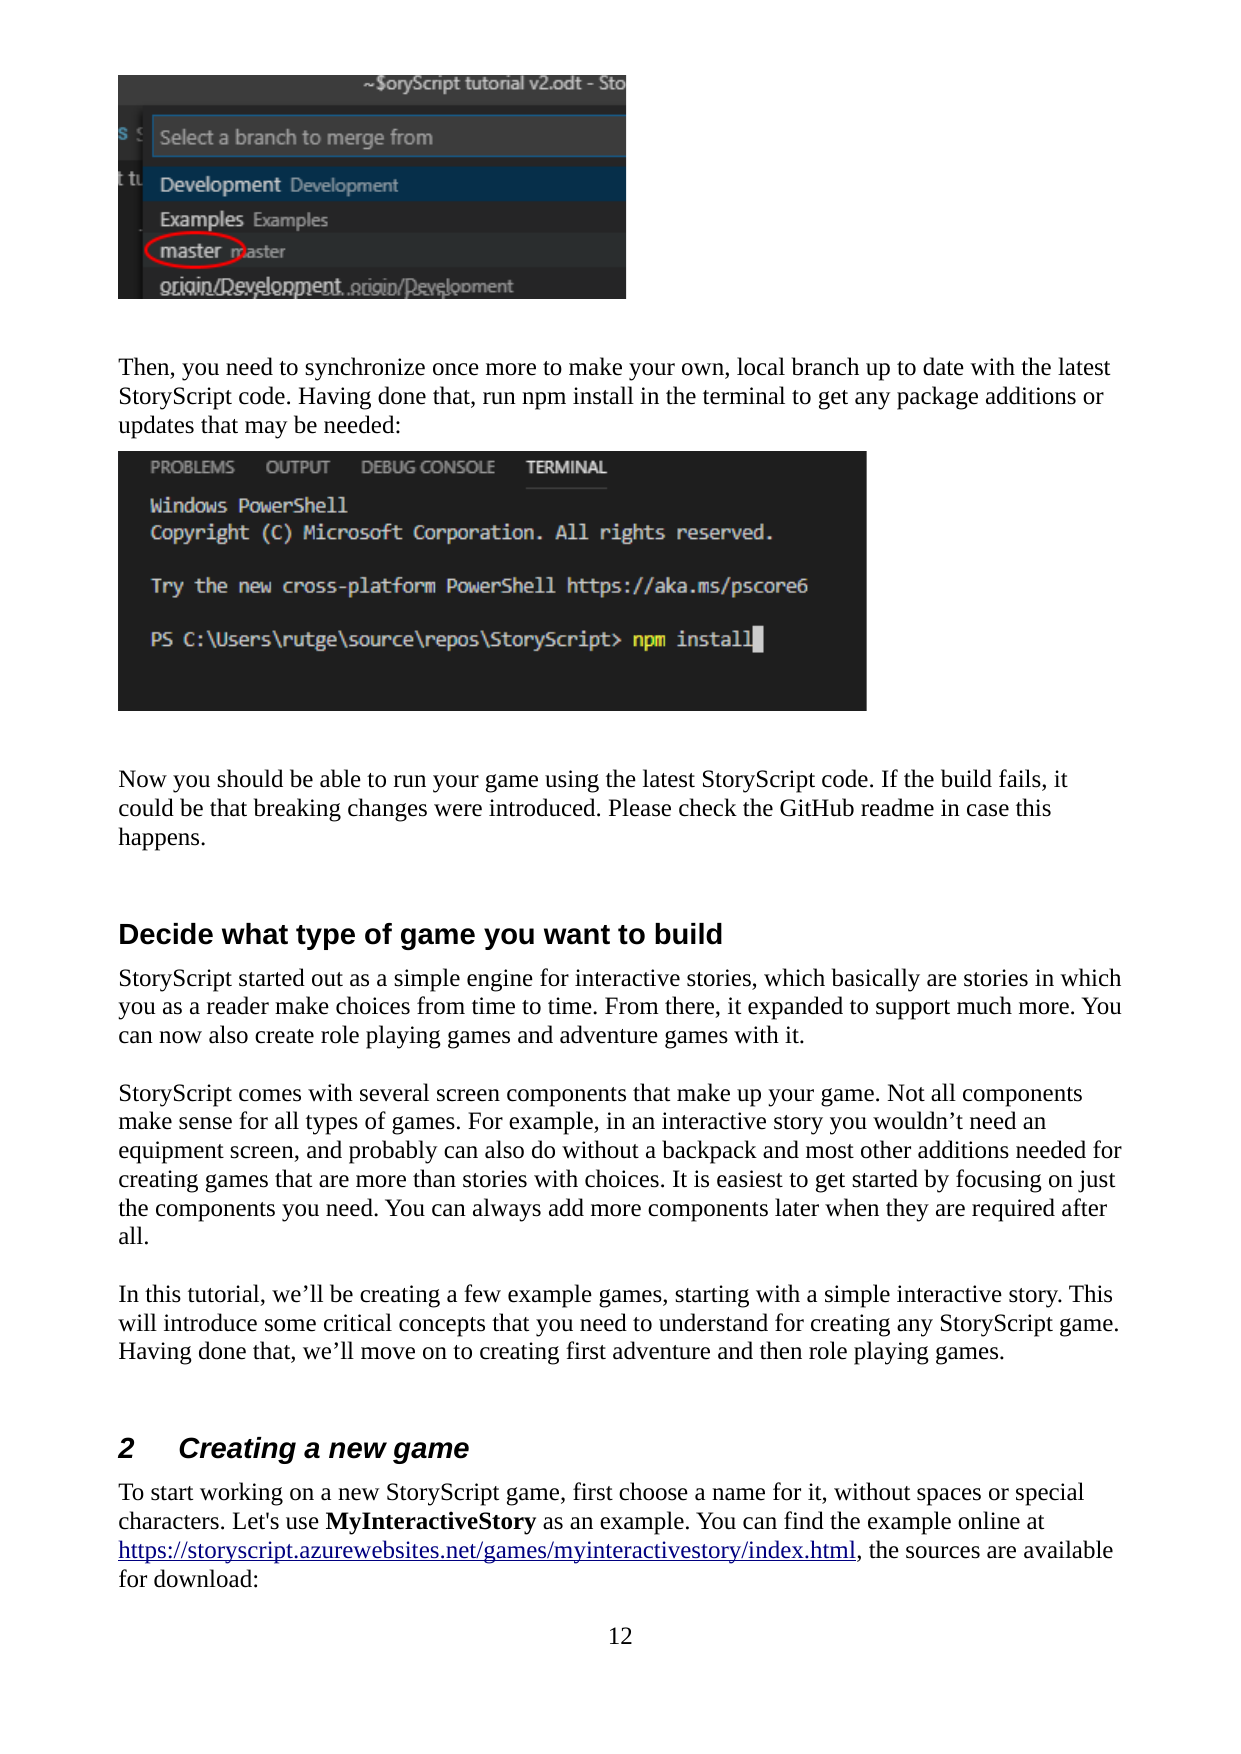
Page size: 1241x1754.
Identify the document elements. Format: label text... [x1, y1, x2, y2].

subtitle Decide what type of game you want to build [118, 917, 1122, 950]
text In this tutorial, we’ll be creating a few example games, starting with a simple interactive story. This will introduce some critical concepts that you need to understand for creating any StoryScript game. Having done that, we’ll move on to creating first adventure and then role playing games. [118, 1279, 1122, 1365]
text StoryScript comes with several screen components that make up your game. Not all components make sense for all types of games. For example, in an interactive story you wouldn’t need an equipment screen, and probably can also do without a backpack and most other additions needed for creating games that are more than stories with choices. It is easiest to get started by focusing on just the components you need. You can always add more components later when they are required after all. [118, 1078, 1122, 1250]
text Now you should be able to run your game using the latest StoryScript code. If the build fails, it could be that breaking changes were introduced. Please check the GitHub readme in case this happens. [118, 764, 1122, 850]
text To start working on a new StoryScript game, first choose a name for it, without spaces or special characters. Let's use MyInteractiveStory as an example. You can find the example online at https://storyscript.azurewebsites.net/games/myinteractivestory/index.html, the sources are available for download: [118, 1477, 1122, 1592]
subtitle Creating a new game [118, 1431, 1122, 1465]
text StoryScript started out as a simple engine for interactive stories, which basically are stories in which you as a reader make choices from time to time. From there, it expanded to support much more. You can now also create role playing games and adventure games with it. [118, 963, 1122, 1049]
text Then, you need to synchronize once more to make your own, local branch up to date with the latest StoryScript code. Having done that, run npm install in the terminal to get any package additions or updates that may be needed: [118, 352, 1122, 438]
